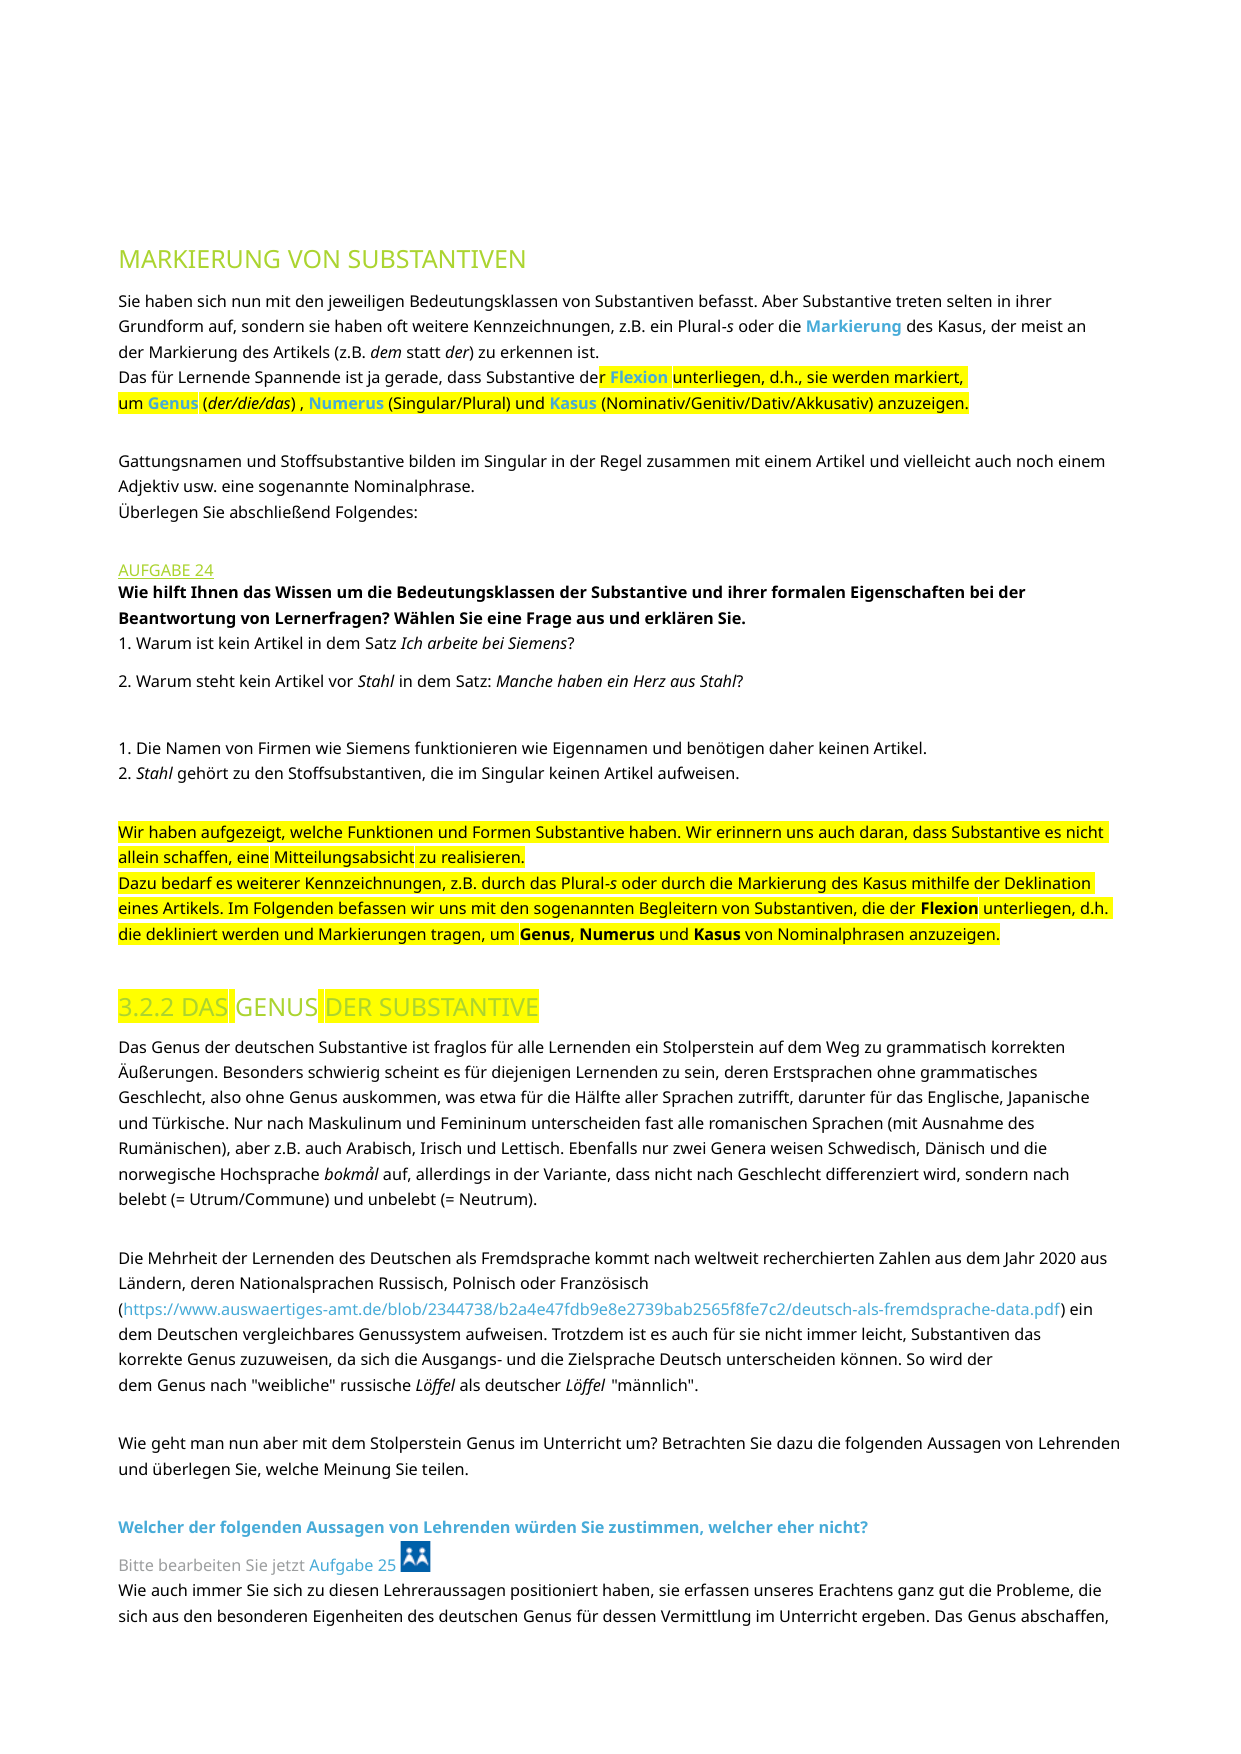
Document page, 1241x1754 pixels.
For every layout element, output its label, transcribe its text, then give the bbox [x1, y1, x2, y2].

text 1. Die Namen von Firmen wie Siemens funktionieren wie Eigennamen und benötigen daher keinen Artikel. [118, 737, 1122, 759]
text Dazu bedarf es weiterer Kennzeichnungen, z.B. durch das Plural-s oder durch die Markierung des Kasus mithilfe der Deklination eines Artikels. Im Folgenden befassen wir uns mit den sogenannten Begleitern von Substantiven, die der Flexion unterliegen, d.h. die dekliniert werden und Markierungen tragen, um Genus, Numerus und Kasus von Nominalphrasen anzuzeigen. [118, 872, 1122, 945]
text Überlegen Sie abschließend Folgendes: [118, 501, 1122, 523]
text 2. Stahl gehört zu den Stoffsubstantiven, die im Singular keinen Artikel aufweisen. [118, 762, 1122, 784]
text Wie hilft Ihnen das Wissen um die Bedeutungsklassen der Substantive und ihrer formalen Eigenschaften bei der Beantwortung von Lernerfragen? Wählen Sie eine Frage aus und erklären Sie. [118, 582, 1122, 629]
text Die Mehrheit der Lernenden des Deutschen als Fremdsprache kommt nach weltweit recherchierten Zahlen aus dem Jahr 2020 aus Ländern, deren Nationalsprachen Russisch, Polnisch oder Französisch (https://www.auswaertiges-amt.de/blob/2344738/b2a4e47fdb9e8e2739bab2565f8fe7c2/deutsch-als-fremdsprache-data.pdf) ein dem Deutschen vergleichbares Genussystem aufweisen. Trotzdem ist es auch für sie nicht immer leicht, Substantiven das korrekte Genus zuzuweisen, da sich die Ausgangs- und die Zielsprache Deutsch unterscheiden können. So wird der dem Genus nach "weibliche" russische Löffel als deutscher Löffel "männlich". [118, 1247, 1122, 1396]
text Das für Lernende Spannende ist ja gerade, dass Substantive der Flexion unterliegen, d.h., sie werden markiert, um Genus (der/die/das) , Numerus (Singular/Plural) und Kasus (Nominativ/Genitiv/Dativ/Akkusativ) anzuzeigen. [118, 366, 1122, 414]
subtitle MARKIERUNG VON SUBSTANTIVEN [118, 242, 1122, 276]
text Bitte bearbeiten Sie jetzt Aufgabe 25 [118, 1541, 1122, 1576]
text Wir haben aufgezeigt, welche Funktionen und Formen Substantive haben. Wir erinnern uns auch daran, dass Substantive es nicht allein schaffen, eine Mitteilungsabsicht zu realisieren. [118, 821, 1122, 868]
subtitle 3.2.2 DAS GENUS DER SUBSTANTIVE [118, 989, 1122, 1023]
text Wie auch immer Sie sich zu diesen Lehreraussagen positioniert haben, sie erfassen unseres Erachtens ganz gut die Probleme, die sich aus den besonderen Eigenheiten des deutschen Genus für dessen Vermittlung im Unterricht ergeben. Das Genus abschaffen, [118, 1579, 1122, 1627]
picture [400, 1541, 431, 1572]
text 1. Warum ist kein Artikel in dem Satz Ich arbeite bei Siemens? [118, 632, 1122, 654]
text Sie haben sich nun mit den jeweiligen Bedeutungsklassen von Substantiven befasst. Aber Substantive treten selten in ihrer Grundform auf, sondern sie haben oft weitere Kennzeichnungen, z.B. ein Plural-s oder die Markierung des Kasus, der meist an der Markierung des Artikels (z.B. dem statt der) zu erkennen ist. [118, 290, 1122, 363]
text Welcher der folgenden Aussagen von Lehrenden würden Sie zustimmen, welcher eher nicht? [118, 1516, 1122, 1538]
text Wie geht man nun aber mit dem Stolperstein Genus im Unterricht um? Betrachten Sie dazu die folgenden Aussagen von Lehrenden und überlegen Sie, welche Meinung Sie teilen. [118, 1432, 1122, 1480]
text Gattungsnamen und Stoffsubstantive bilden im Singular in der Regel zusammen mit einem Artikel und vielleicht auch noch einem Adjektiv usw. eine sogenannte Nominalphrase. [118, 450, 1122, 498]
text 2. Warum steht kein Artikel vor Stahl in dem Satz: Manche haben ein Herz aus Stahl? [118, 670, 1122, 692]
text Das Genus der deutschen Substantive ist fraglos für alle Lernenden ein Stolperstein auf dem Weg zu grammatisch korrekten Äußerungen. Besonders schwierig scheint es für diejenigen Lernenden zu sein, deren Erstsprachen ohne grammatisches Geschlecht, also ohne Genus auskommen, was etwa für die Hälfte aller Sprachen zutrifft, darunter für das Englische, Japanische und Türkische. Nur nach Maskulinum und Femininum unterscheiden fast alle romanischen Sprachen (mit Ausnahme des Rumänischen), aber z.B. auch Arabisch, Irisch und Lettisch. Ebenfalls nur zwei Genera weisen Schwedisch, Dänisch und die norwegische Hochsprache bokmảl auf, allerdings in der Variante, dass nicht nach Geschlecht differenziert wird, sondern nach belebt (= Utrum/Commune) und unbelebt (= Neutrum). [118, 1036, 1122, 1210]
subtitle AUFGABE 24 [118, 559, 1122, 582]
